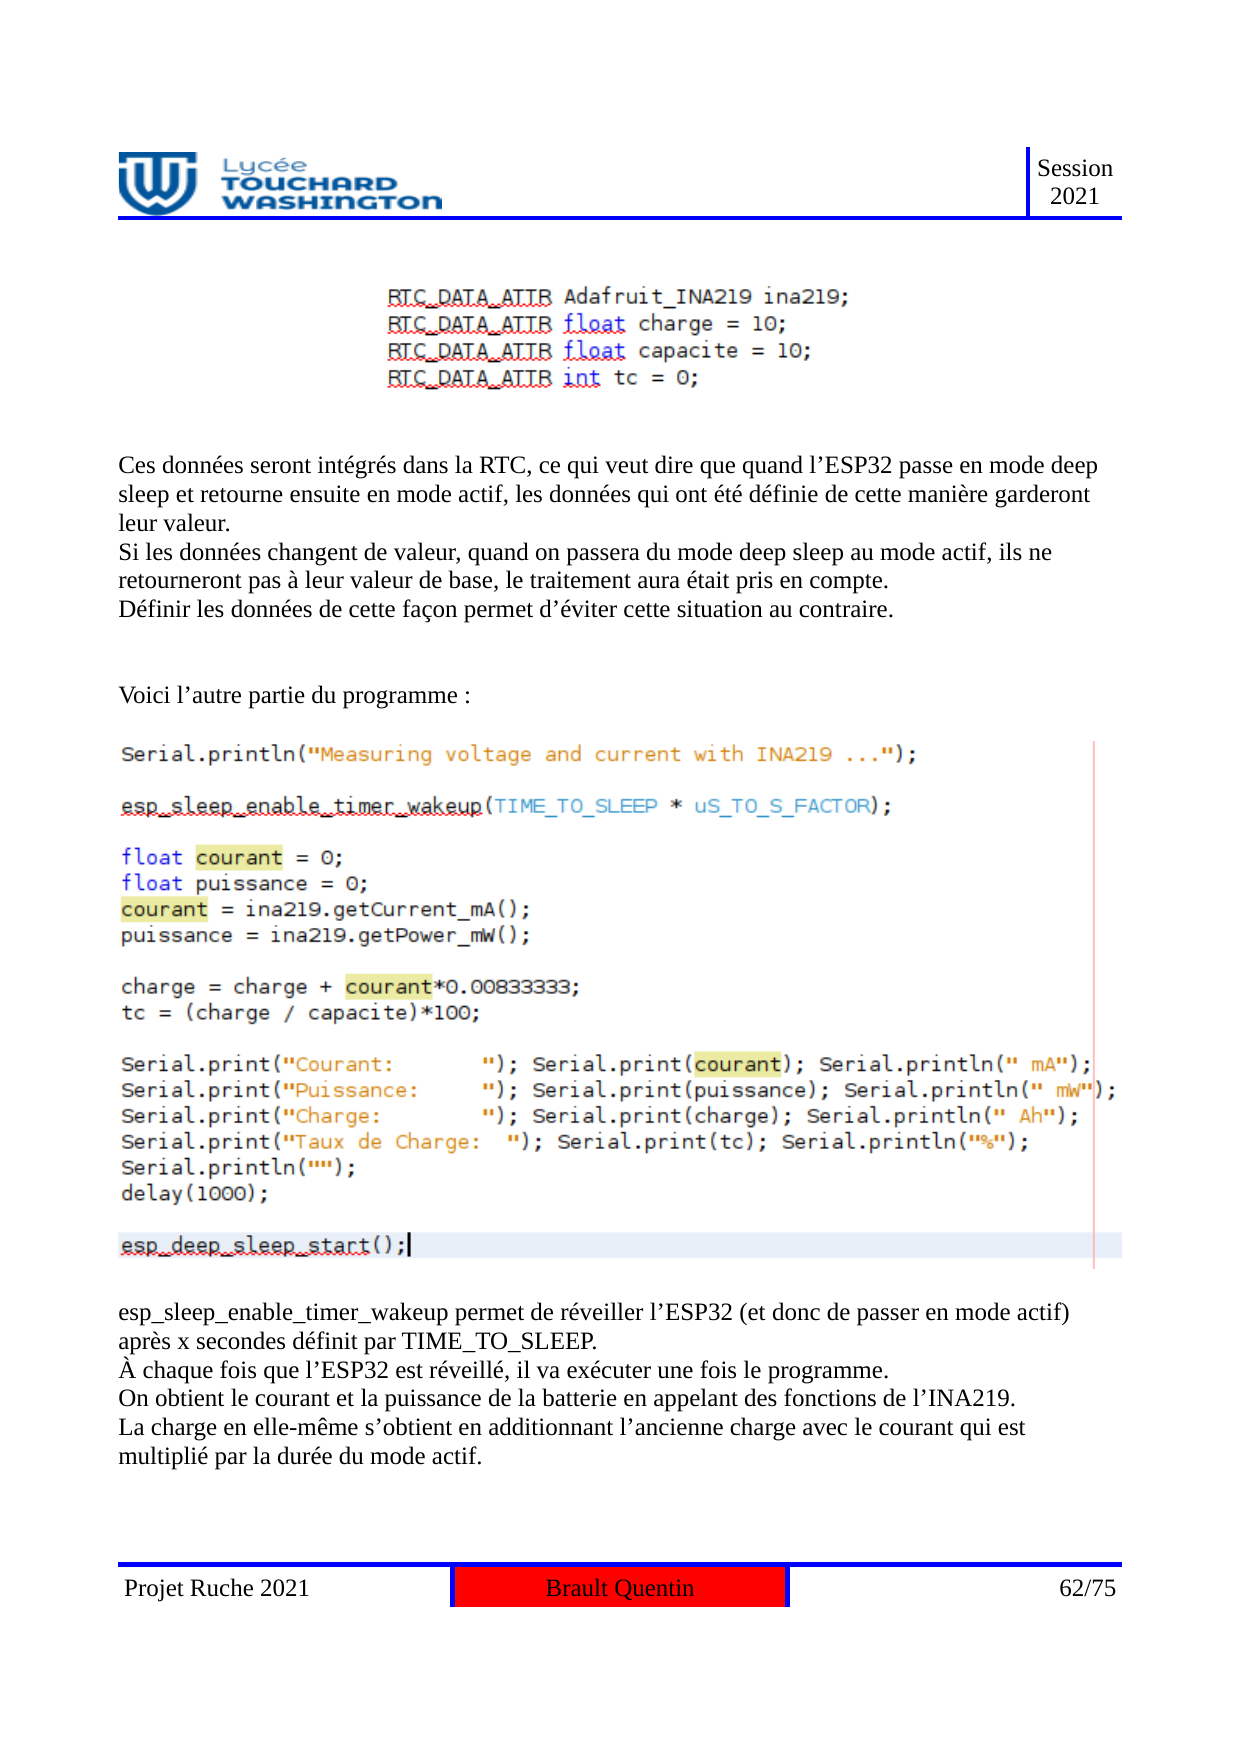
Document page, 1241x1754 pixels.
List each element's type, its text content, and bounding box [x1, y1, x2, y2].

text La charge en elle-même s’obtient en additionnant l’ancienne charge avec le courant qui est multiplié par la durée du mode actif. [118, 1412, 1122, 1470]
text esp_sleep_enable_timer_wakeup permet de réveiller l’ESP32 (et donc de passer en mode actif) après x secondes définit par TIME_TO_SLEEP. À chaque fois que l’ESP32 est réveillé, il va exécuter une fois le programme. On obtient le courant et la puissance de la batterie en appelant des fonctions de l’INA219. [118, 1297, 1122, 1412]
picture [118, 152, 442, 216]
picture [118, 741, 1123, 1269]
text Voici l’autre partie du programme : [118, 680, 1122, 709]
text Ces données seront intégrés dans la RTC, ce qui veut dire que quand l’ESP32 passe en mode deep sleep et retourne ensuite en mode actif, les données qui ont été définie de cette manière garderont leur valeur. Si les données changent de valeur, quand on passera du mode deep sleep au mode actif, ils ne retourneront pas à leur valeur de base, le traitement aura était pris en compte. [118, 450, 1122, 594]
picture [377, 277, 864, 399]
text Définir les données de cette façon permet d’éviter cette situation au contraire. [118, 594, 1122, 623]
